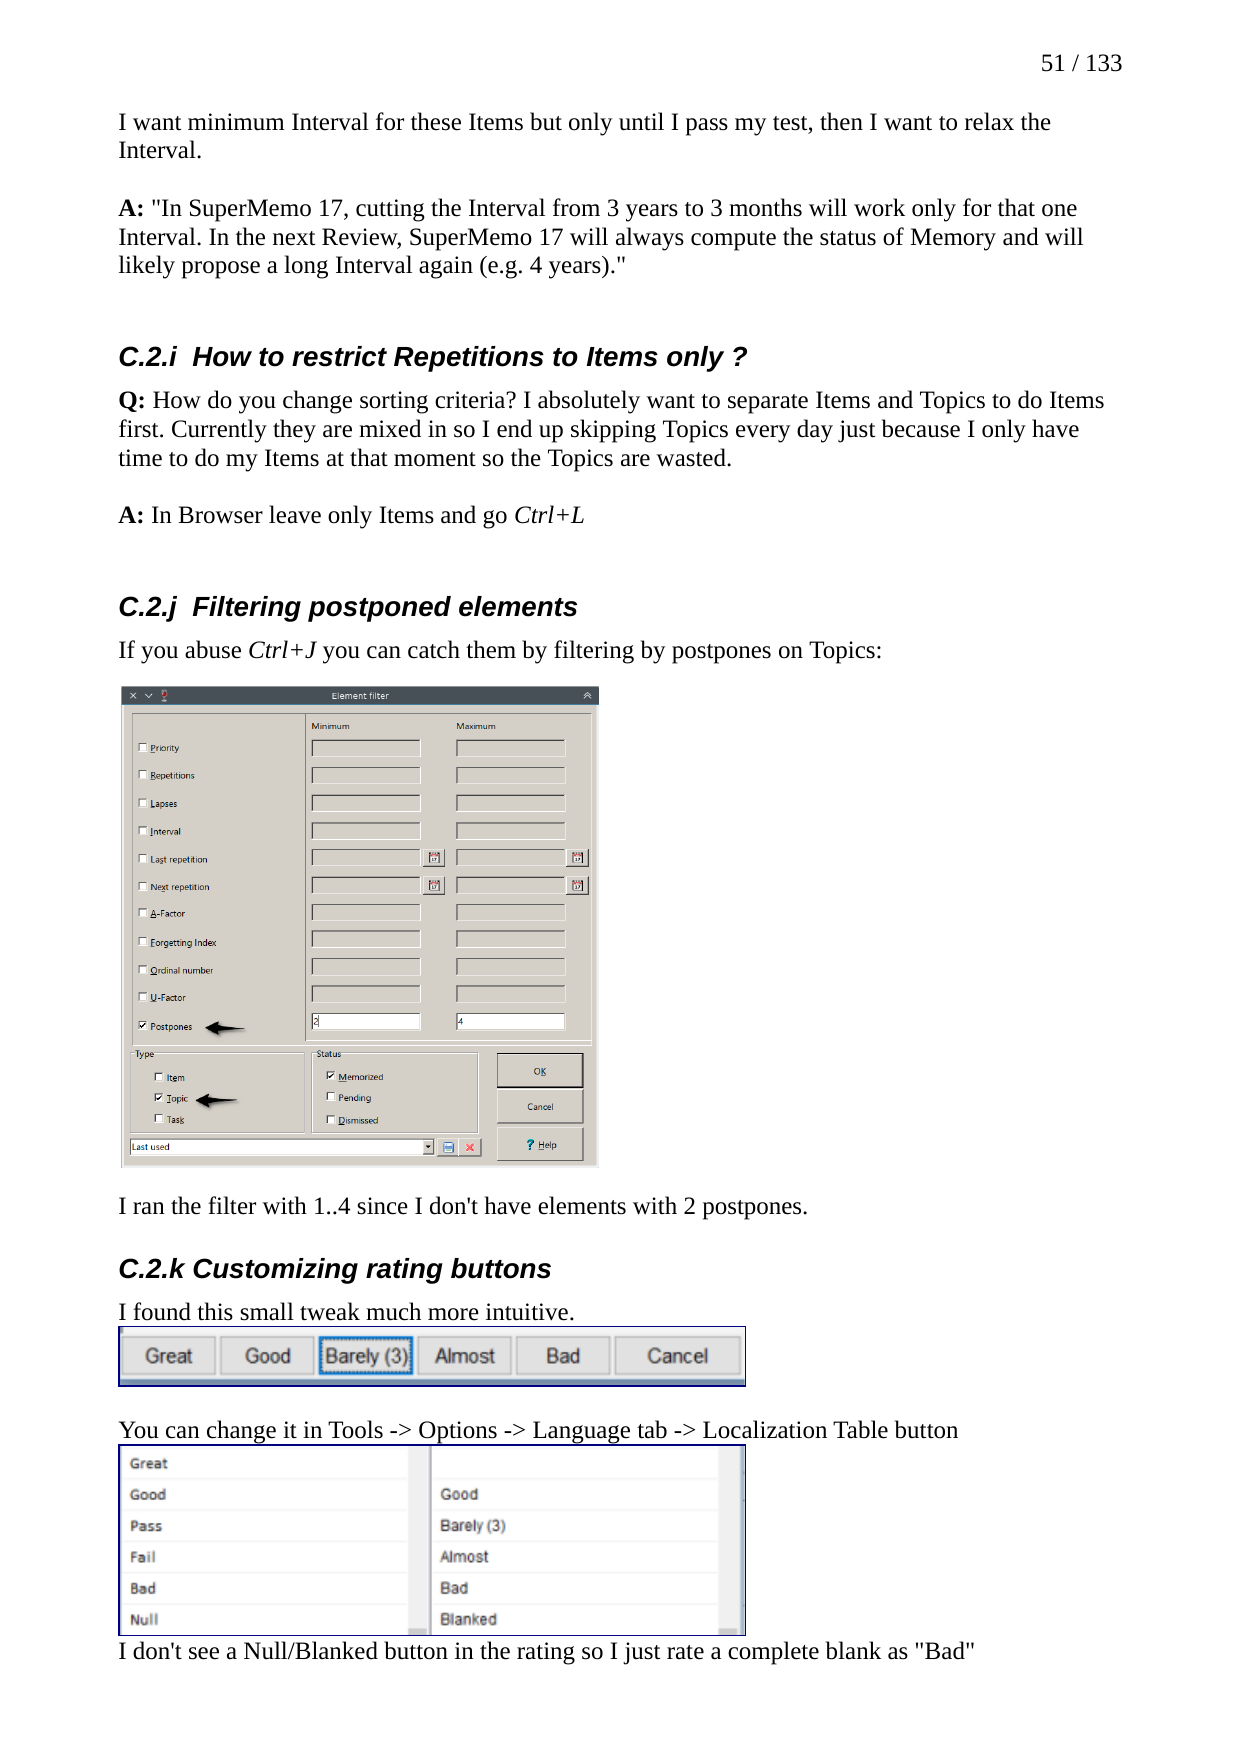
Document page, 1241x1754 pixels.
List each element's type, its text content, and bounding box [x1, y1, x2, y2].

picture [120, 1327, 745, 1385]
text I ran the filter with 1..4 since I don't have elements with 2 postpones. [118, 1191, 1122, 1220]
subtitle Customizing rating buttons [118, 1253, 1122, 1284]
text I want minimum Interval for these Items but only until I pass my test, then I want to relax the Interval. [118, 107, 1122, 164]
picture [118, 683, 602, 1171]
text A: In Browser leave only Items and go Ctrl+L [118, 500, 1122, 529]
text I found this small tweak much more intuitive. [118, 1297, 1122, 1326]
text You can change it in Tools -> Options -> Language tab -> Localization Table button [118, 1416, 1122, 1444]
text I don't see a Null/Blanked button in the rating so I just rate a complete blank as "Bad" [118, 1636, 1122, 1665]
subtitle Filtering postponed elements [118, 591, 1122, 622]
text If you abuse Ctrl+J you can catch them by filtering by postpones on Topics: [118, 635, 1122, 664]
picture [120, 1446, 745, 1635]
text Q: How do you change sorting criteria? I absolutely want to separate Items and Topics to do Items first. Currently they are mixed in so I end up skipping Topics every day just because I only have time to do my Items at that moment so the Topics are wasted. [118, 385, 1122, 471]
subtitle How to restrict Repetitions to Items only ? [118, 341, 1122, 373]
text A: "In SuperMemo 17, cutting the Interval from 3 years to 3 months will work only for that one Interval. In the next Review, SuperMemo 17 will always compute the status of Memory and will likely propose a long Interval again (e.g. 4 years)." [118, 193, 1122, 279]
